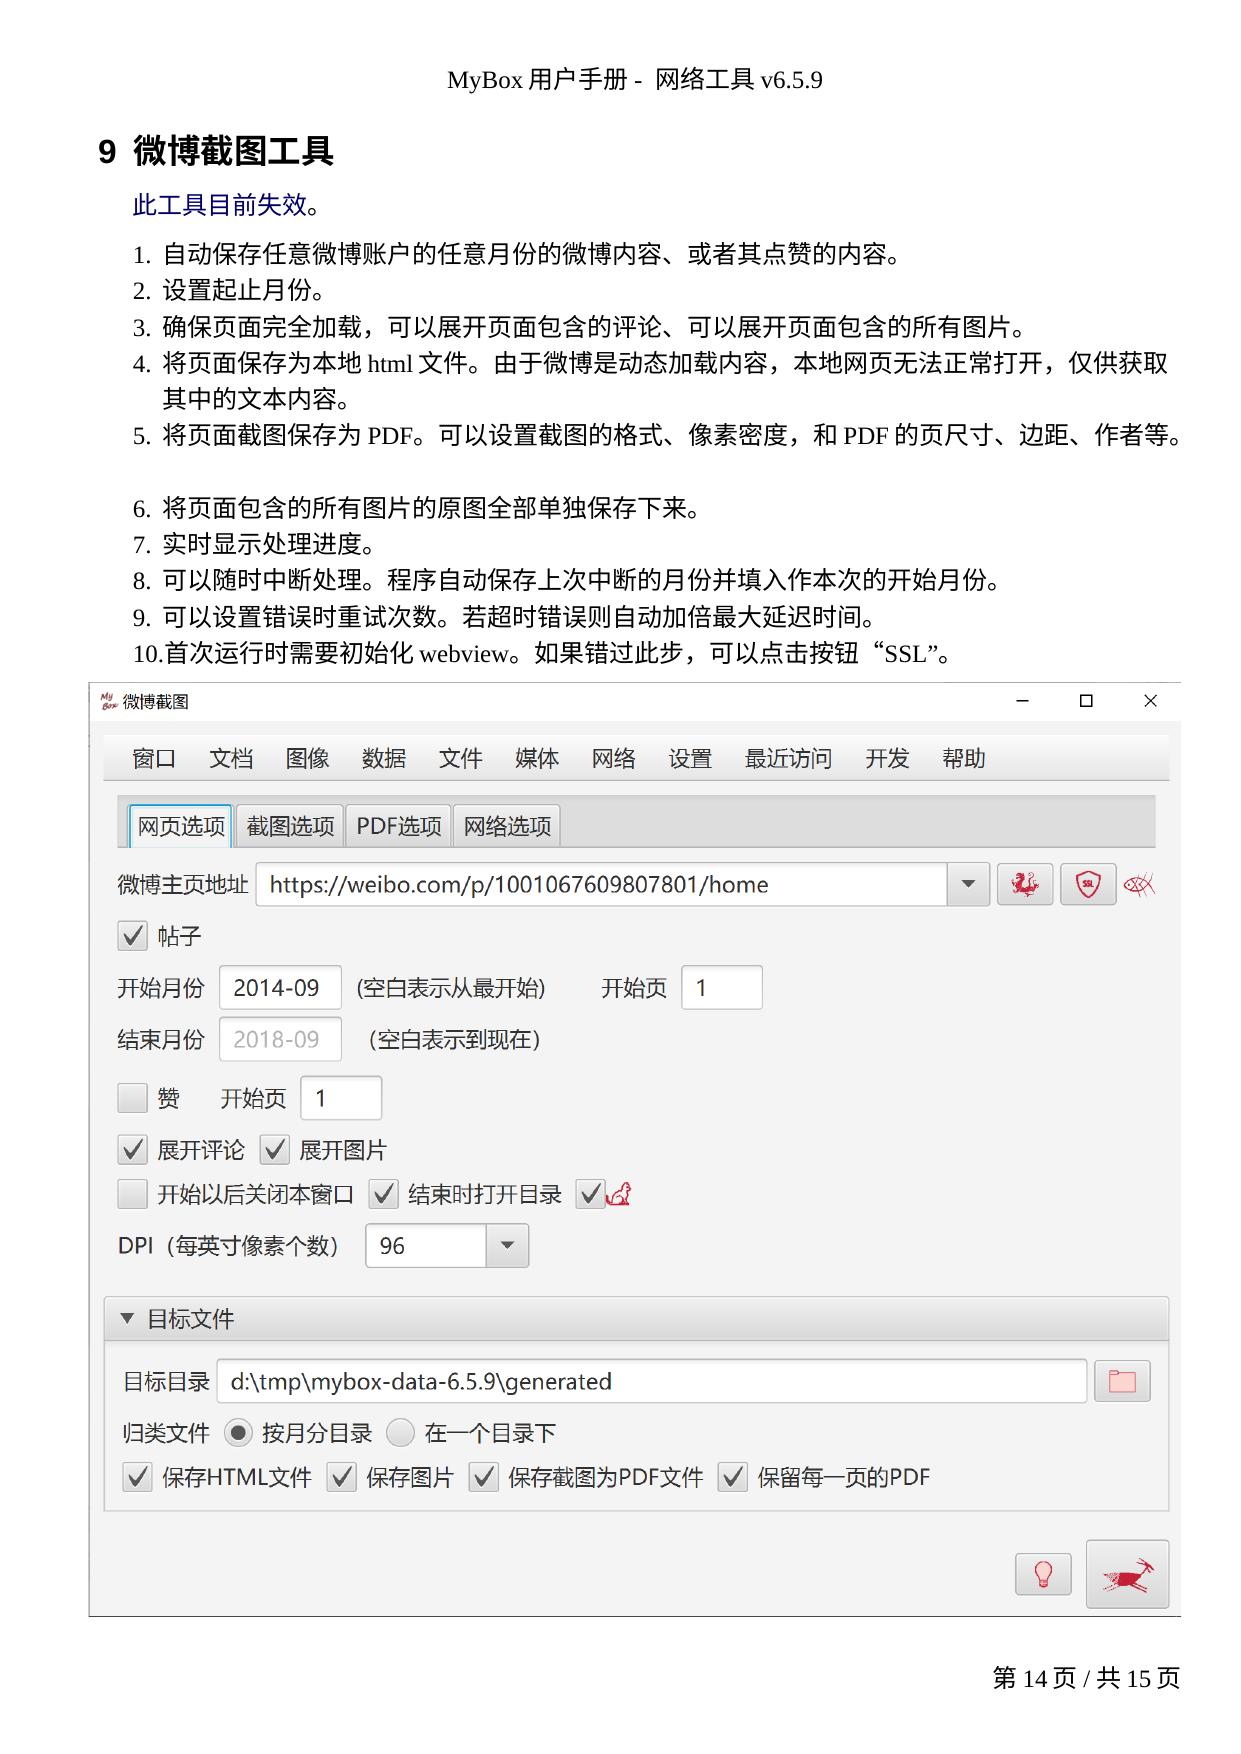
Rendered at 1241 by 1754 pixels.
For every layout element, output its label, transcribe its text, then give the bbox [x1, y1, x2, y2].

list 实时显示处理进度。 [133, 524, 1181, 561]
subtitle 微博截图工具 [88, 125, 1181, 173]
picture [88, 682, 1182, 1617]
list 设置起止月份。 [133, 271, 1181, 307]
list 可以设置错误时重试次数。若超时错误则自动加倍最大延迟时间。 [133, 597, 1181, 633]
list 可以随时中断处理。程序自动保存上次中断的月份并填入作本次的开始月份。 [133, 561, 1181, 597]
text 此工具目前失效。 [88, 186, 1181, 222]
list 确保页面完全加载，可以展开页面包含的评论、可以展开页面包含的所有图片。 [133, 307, 1181, 343]
list 将页面保存为本地html文件。由于微博是动态加载内容，本地网页无法正常打开，仅供获取其中的文本内容。 [133, 343, 1181, 416]
list 自动保存任意微博账户的任意月份的微博内容、或者其点赞的内容。 [133, 234, 1181, 271]
list 首次运行时需要初始化webview。如果错过此步，可以点击按钮“SSL”。 [133, 633, 1181, 669]
list 将页面截图保存为PDF。可以设置截图的格式、像素密度，和PDF的页尺寸、边距、作者等。 [133, 416, 1181, 488]
list 将页面包含的所有图片的原图全部单独保存下来。 [133, 488, 1181, 524]
